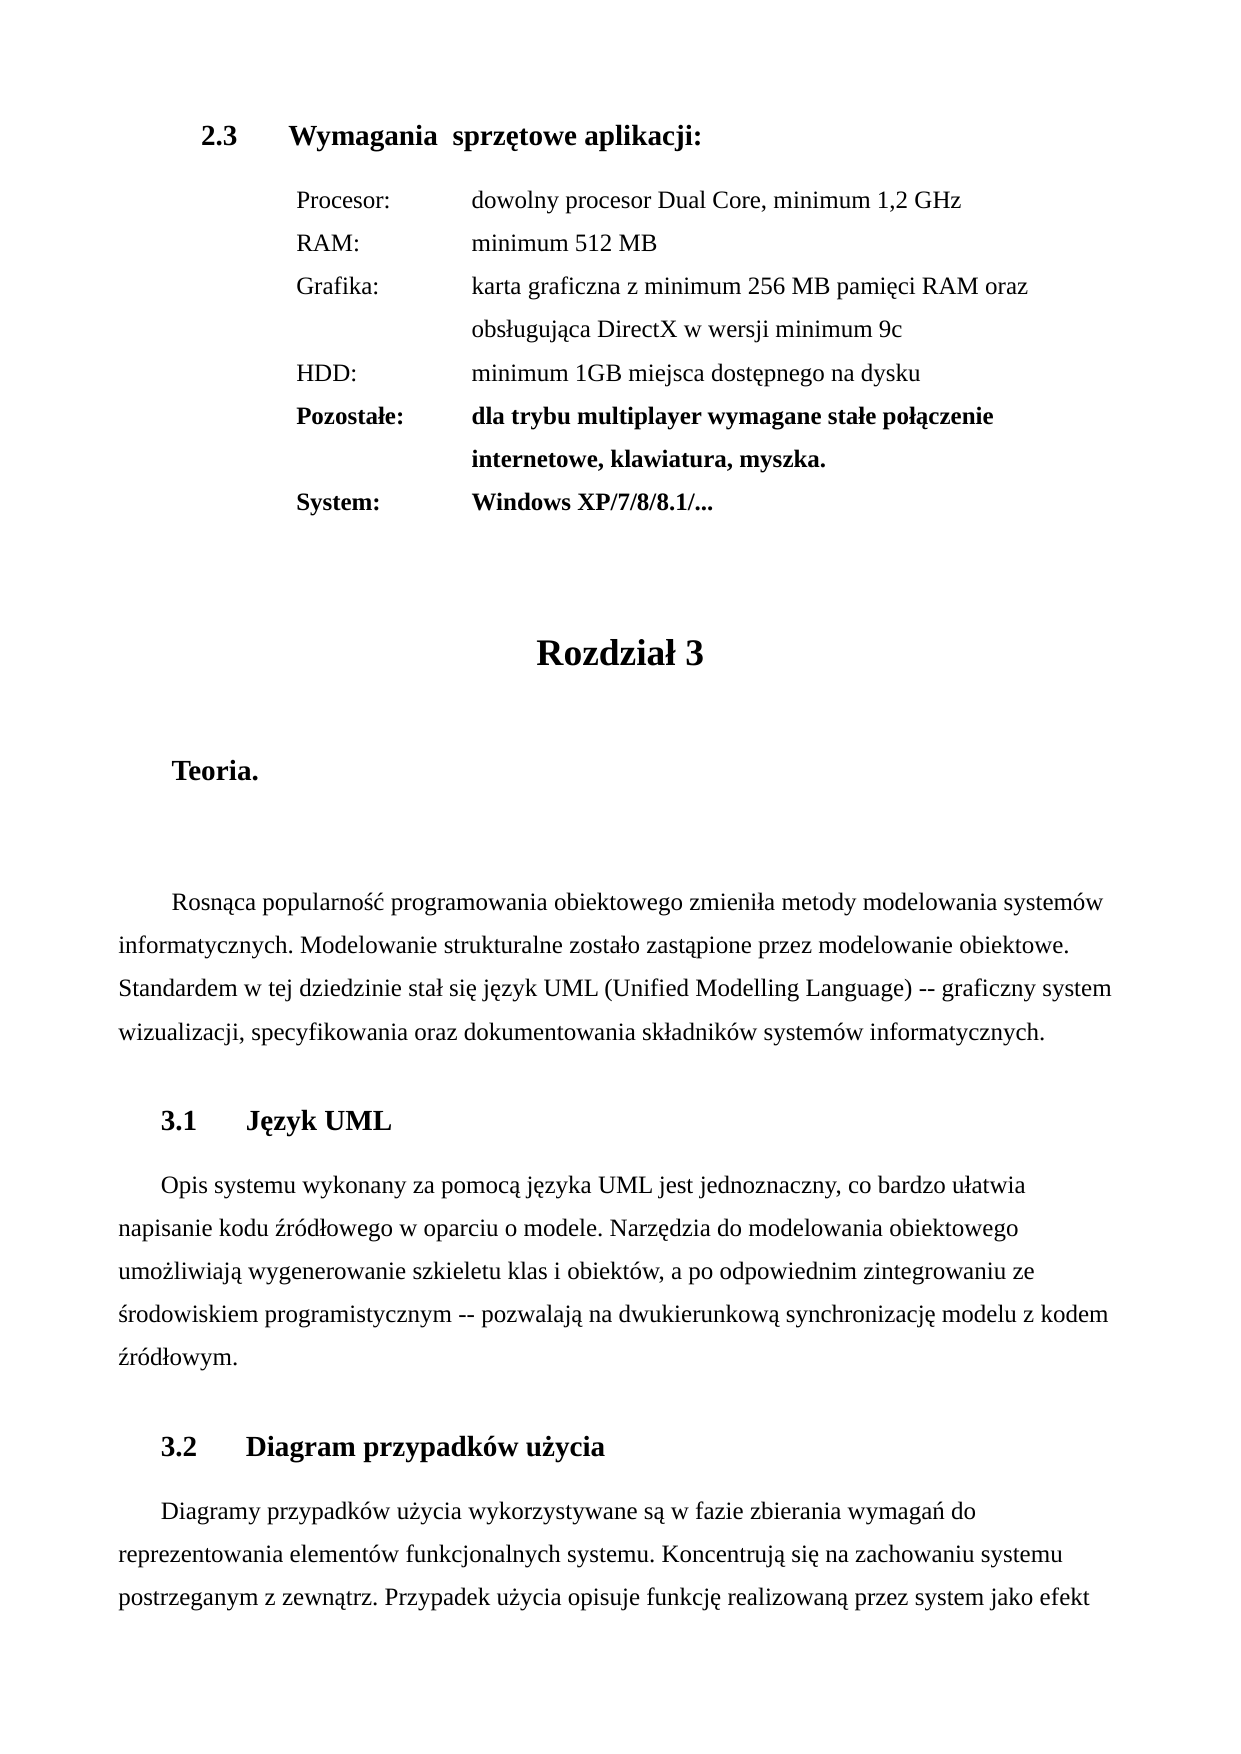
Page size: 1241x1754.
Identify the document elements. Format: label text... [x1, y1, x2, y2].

text 3.1 Język UML [118, 1103, 1122, 1136]
text RAM: minimum 512 MB [118, 228, 1122, 257]
text Rosnąca popularność programowania obiektowego zmieniła metody modelowania systemów informatycznych. Modelowanie strukturalne zostało zastąpione przez modelowanie obiektowe. Standardem w tej dziedzinie stał się język UML (Unified Modelling Language) -- graficzny system wizualizacji, specyfikowania oraz dokumentowania składników systemów informatycznych. [118, 887, 1122, 1045]
text 2.3 Wymagania sprzętowe aplikacji: [118, 118, 1122, 152]
text Grafika: karta graficzna z minimum 256 MB pamięci RAM oraz obsługująca DirectX w wersji minimum 9c [118, 271, 1122, 343]
text Rozdział 3 [118, 631, 1122, 674]
text Diagramy przypadków użycia wykorzystywane są w fazie zbierania wymagań do reprezentowania elementów funkcjonalnych systemu. Koncentrują się na zachowaniu systemu postrzeganym z zewnątrz. Przypadek użycia opisuje funkcję realizowaną przez system jako efekt [118, 1496, 1122, 1611]
text HDD: minimum 1GB miejsca dostępnego na dysku [118, 358, 1122, 386]
text Pozostałe: dla trybu multiplayer wymagane stałe połączenie internetowe, klawiatura, myszka. [118, 401, 1122, 473]
text Opis systemu wykonany za pomocą języka UML jest jednoznaczny, co bardzo ułatwia napisanie kodu źródłowego w oparciu o modele. Narzędzia do modelowania obiektowego umożliwiają wygenerowanie szkieletu klas i obiektów, a po odpowiednim zintegrowaniu ze środowiskiem programistycznym -- pozwalają na dwukierunkową synchronizację modelu z kodem źródłowym. [118, 1170, 1122, 1371]
text Teoria. [118, 753, 1122, 787]
text 3.2 Diagram przypadków użycia [118, 1429, 1122, 1462]
text System: Windows XP/7/8/8.1/... [118, 487, 1122, 516]
text Procesor: dowolny procesor Dual Core, minimum 1,2 GHz [118, 185, 1122, 214]
